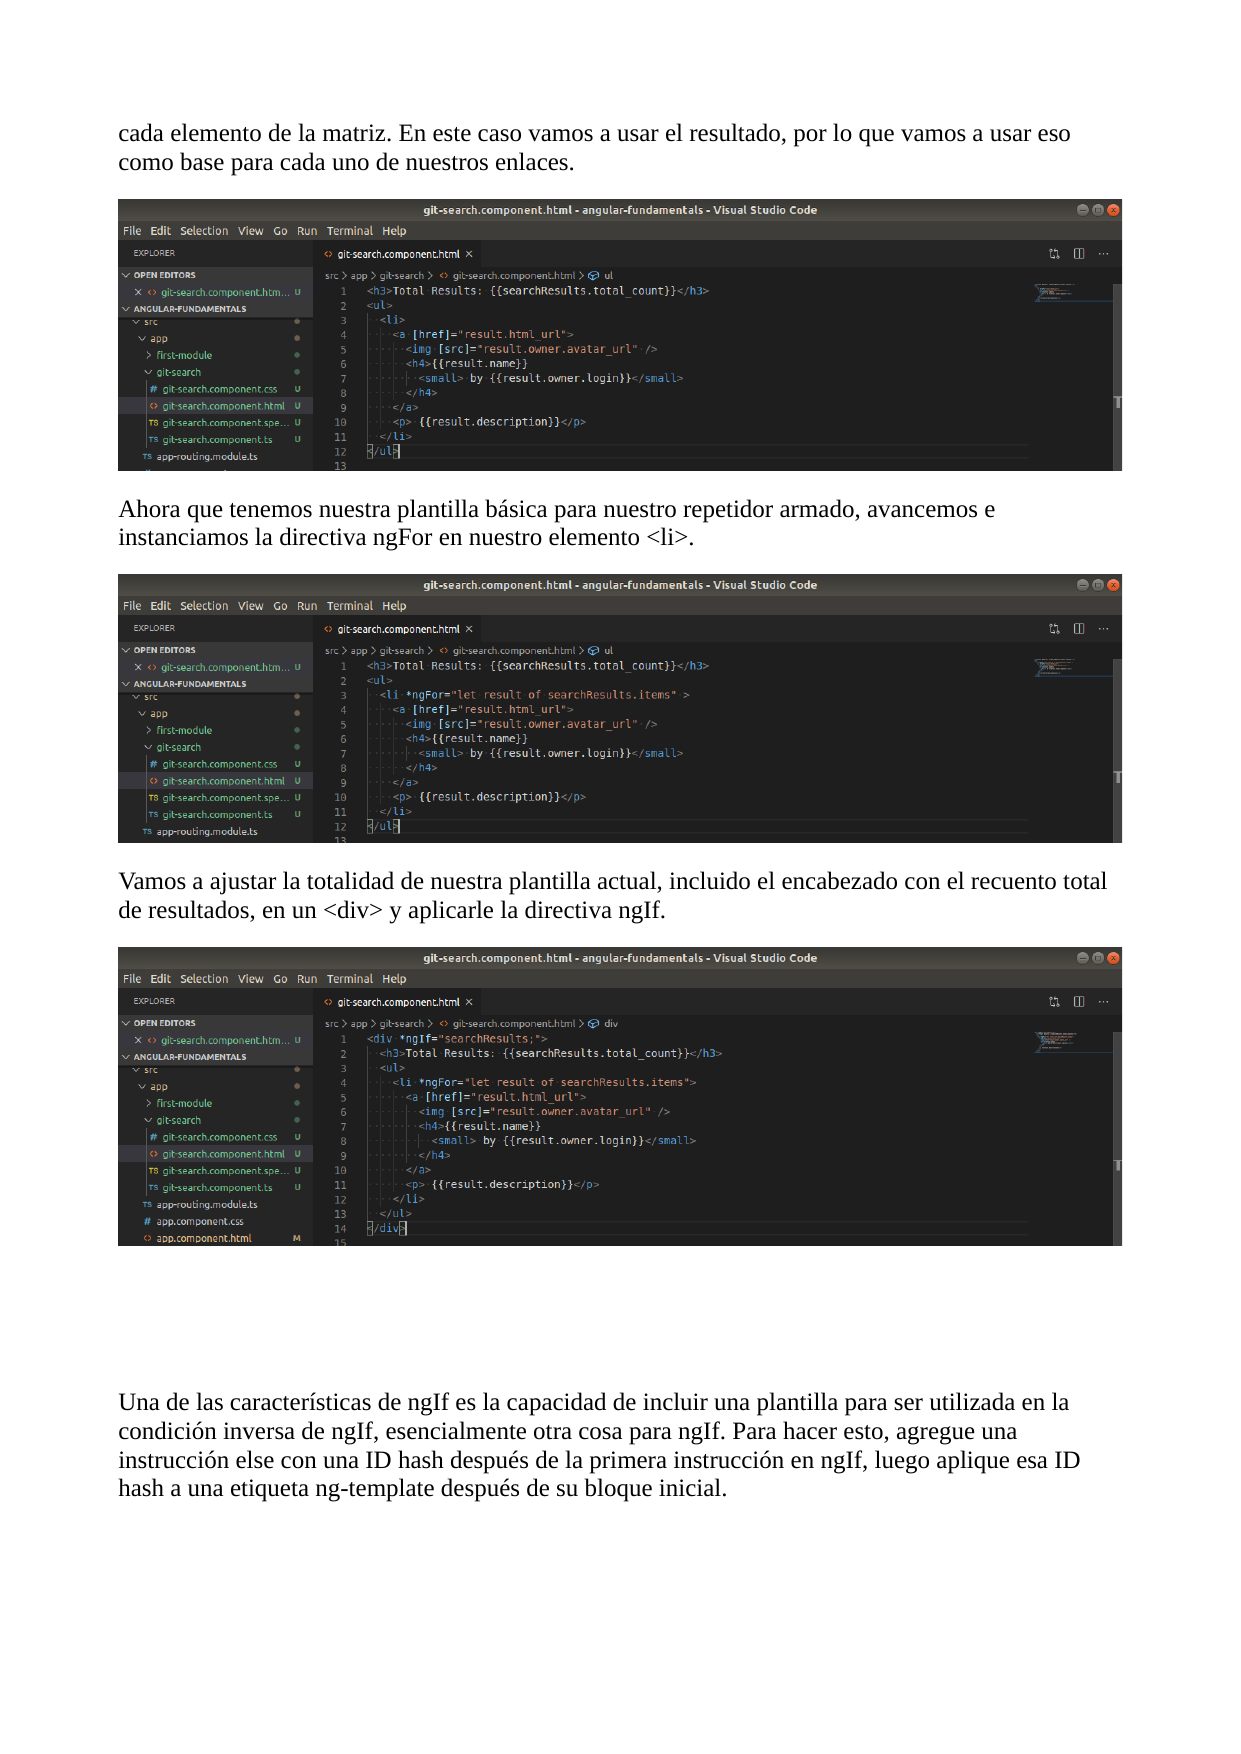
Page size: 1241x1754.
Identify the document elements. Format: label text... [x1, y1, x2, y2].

text Ahora que tenemos nuestra plantilla básica para nuestro repetidor armado, avancemos e instanciamos la directiva ngFor en nuestro elemento <li>. [118, 494, 1122, 551]
text Una de las características de ngIf es la capacidad de incluir una plantilla para ser utilizada en la condición inversa de ngIf, esencialmente otra cosa para ngIf. Para hacer esto, agregue una instrucción else con una ID hash después de la primera instrucción en ngIf, luego aplique esa ID hash a una etiqueta ng-template después de su bloque inicial. [118, 1387, 1122, 1502]
picture [118, 199, 1123, 471]
text cada elemento de la matriz. En este caso vamos a usar el resultado, por lo que vamos a usar eso como base para cada uno de nuestros enlaces. [118, 118, 1122, 176]
picture [118, 574, 1123, 843]
picture [118, 947, 1123, 1246]
text Vamos a ajustar la totalidad de nuestra plantilla actual, incluido el encabezado con el recuento total de resultados, en un <div> y aplicarle la directiva ngIf. [118, 866, 1122, 924]
